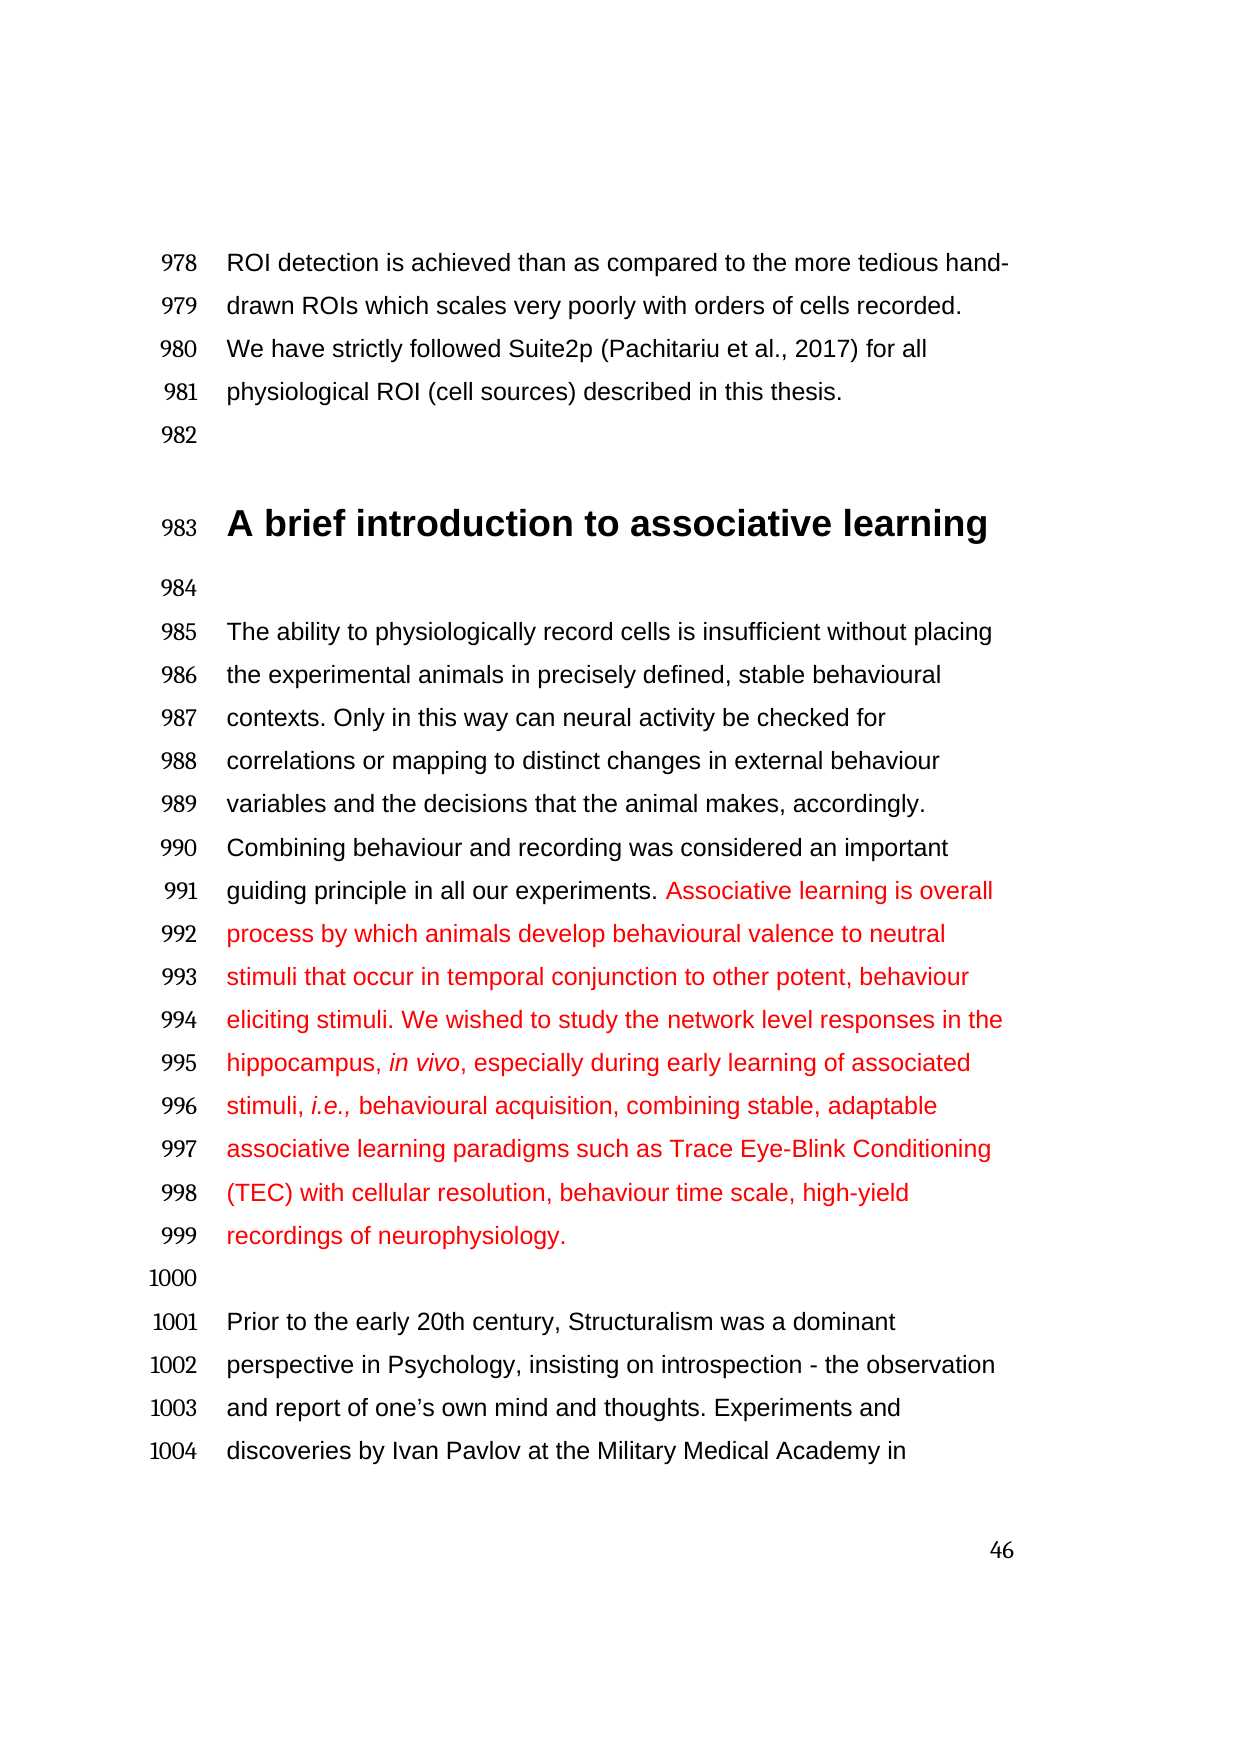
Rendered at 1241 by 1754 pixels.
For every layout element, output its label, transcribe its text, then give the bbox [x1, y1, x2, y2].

text Prior to the early 20th century, Structuralism was a dominant perspective in Psychology, insisting on introspection - the observation and report of one’s own mind and thoughts. Experiments and discoveries by Ivan Pavlov at the Military Medical Academy in [226, 1307, 1014, 1465]
text We have strictly followed Suite2p (Pachitariu et al., 2017)⁠ for all physiological ROI (cell sources) described in this thesis. [226, 334, 1014, 406]
text The ability to physiologically record cells is insufficient without placing the experimental animals in precisely defined, stable behavioural contexts. Only in this way can neural activity be checked for correlations or mapping to distinct changes in external behaviour variables and the decisions that the animal makes, accordingly. Combining behaviour and recording was considered an important guiding principle in all our experiments. Associative learning is overall process by which animals develop behavioural valence to neutral stimuli that occur in temporal conjunction to other potent, behaviour eliciting stimuli. We wished to study the network level responses in the hippocampus, in vivo, especially during early learning of associated stimuli, i.e., behavioural acquisition, combining stable, adaptable associative learning paradigms such as Trace Eye-Blink Conditioning (TEC) with cellular resolution, behaviour time scale, high-yield recordings of neurophysiology. [226, 617, 1014, 1249]
subtitle A brief introduction to associative learning [226, 501, 1014, 544]
text ROI detection is achieved than as compared to the more tedious hand-drawn ROIs which scales very poorly with orders of cells recorded. [226, 248, 1014, 319]
